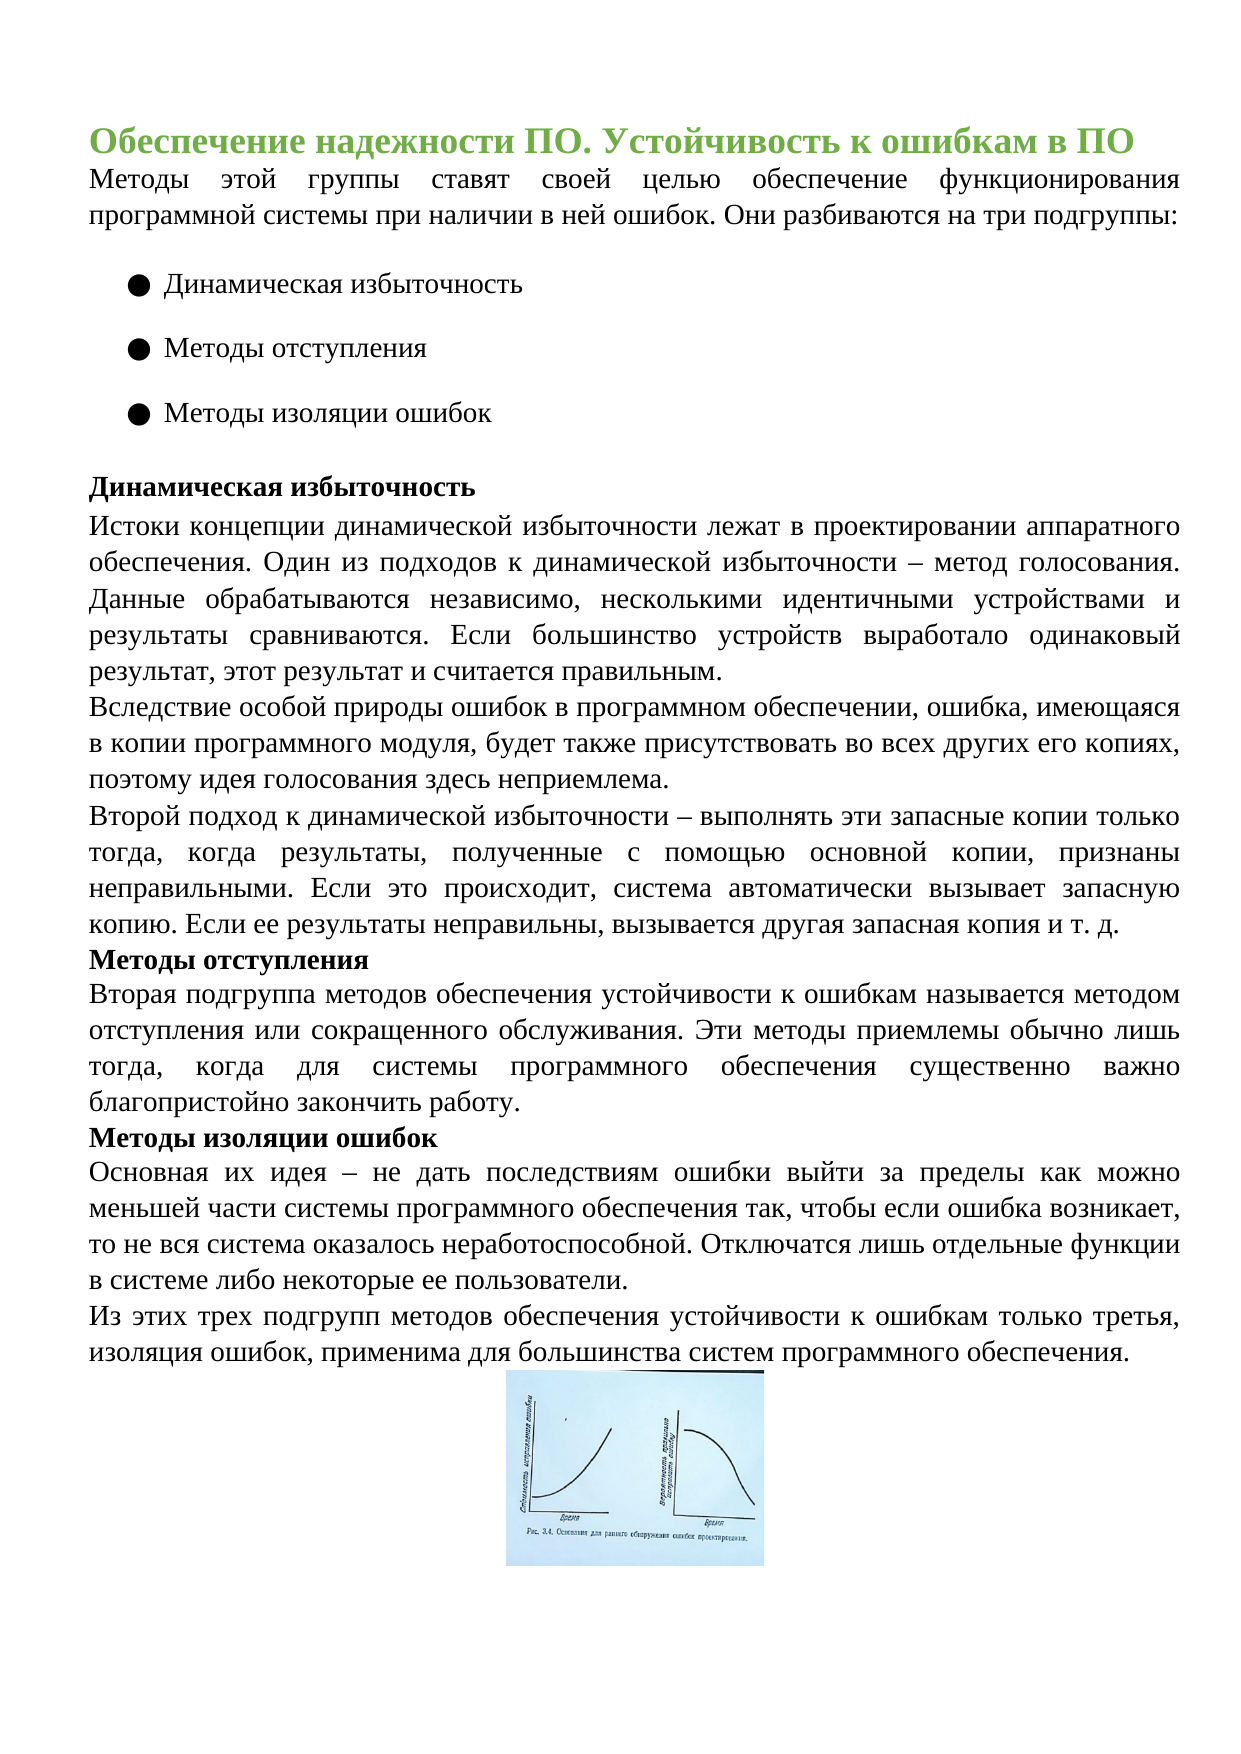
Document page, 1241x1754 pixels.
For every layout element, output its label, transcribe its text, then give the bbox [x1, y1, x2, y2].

subtitle Динамическая избыточность [89, 469, 1181, 502]
text Основная их идея – не дать последствиям ошибки выйти за пределы как можно меньшей части системы программного обеспечения так, чтобы если ошибка возникает, то не вся система оказалось неработоспособной. Отключатся лишь отдельные функции в системе либо некоторые ее пользователи. [89, 1154, 1181, 1296]
picture [505, 1370, 765, 1566]
text Второй подход к динамической избыточности – выполнять эти запасные копии только тогда, когда результаты, полученные с помощью основной копии, признаны неправильными. Если это происходит, система автоматически вызывает запасную копию. Если ее результаты неправильны, вызывается другая запасная копия и т. д. [89, 798, 1181, 939]
text Вследствие особой природы ошибок в программном обеспечении, ошибка, имеющаяся в копии программного модуля, будет также присутствовать во всех других его копиях, поэтому идея голосования здесь неприемлема. [89, 689, 1181, 795]
list Динамическая избыточность [126, 250, 1181, 310]
list Методы изоляции ошибок [126, 379, 1181, 439]
text Обеспечение надежности ПО. Устойчивость к ошибкам в ПО [89, 118, 1181, 161]
text Истоки концепции динамической избыточности лежат в проектировании аппаратного обеспечения. Один из подходов к динамической избыточности – метод голосования. Данные обрабатываются независимо, несколькими идентичными устройствами и результаты сравниваются. Если большинство устройств выработало одинаковый результат, этот результат и считается правильным. [89, 508, 1181, 687]
list Методы отступления [126, 315, 1181, 374]
subtitle Методы изоляции ошибок [89, 1120, 1181, 1154]
subtitle Методы отступления [89, 942, 1181, 976]
text Вторая подгруппа методов обеспечения устойчивости к ошибкам называется методом отступления или сокращенного обслуживания. Эти методы приемлемы обычно лишь тогда, когда для системы программного обеспечения существенно важно благопристойно закончить работу. [89, 976, 1181, 1118]
text Из этих трех подгрупп методов обеспечения устойчивости к ошибкам только третья, изоляция ошибок, применима для большинства систем программного обеспечения. [89, 1298, 1181, 1368]
text Методы этой группы ставят своей целью обеспечение функционирования программной системы при наличии в ней ошибок. Они разбиваются на три подгруппы: [89, 161, 1181, 231]
